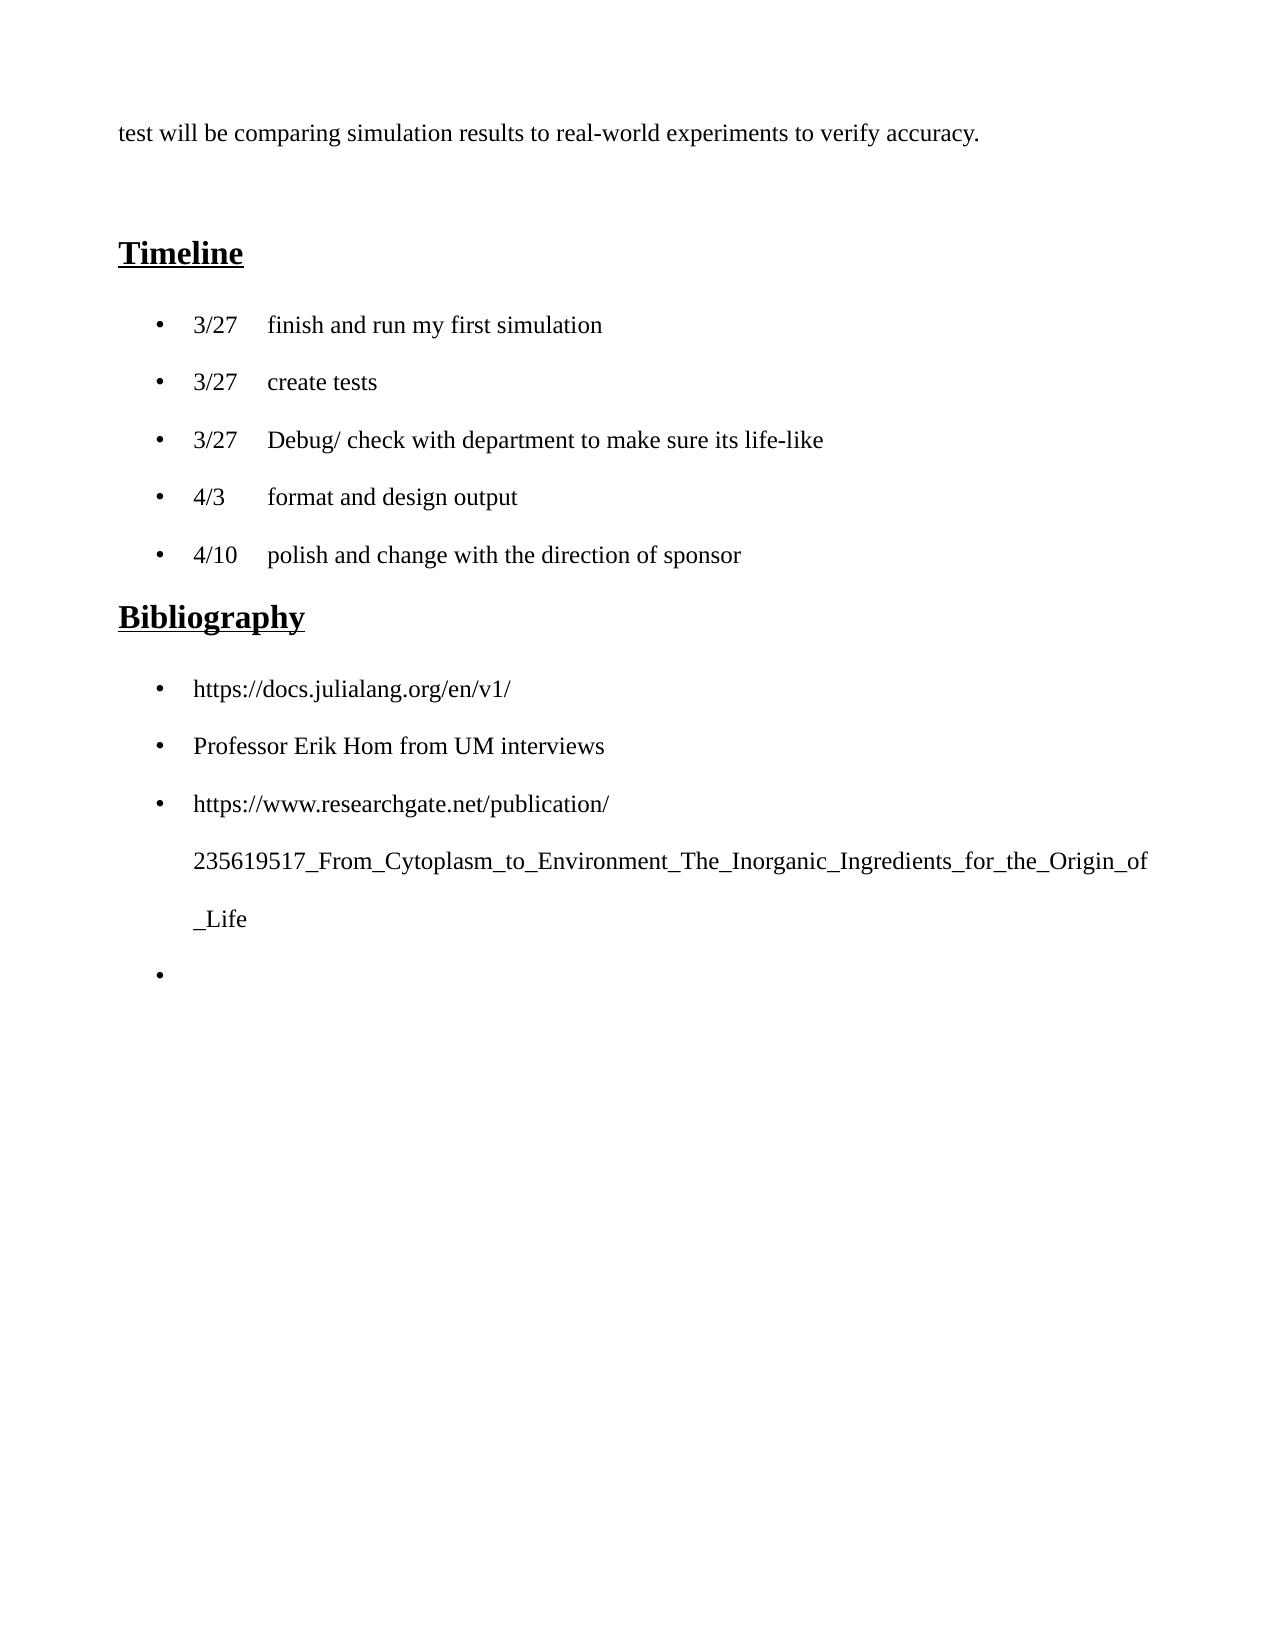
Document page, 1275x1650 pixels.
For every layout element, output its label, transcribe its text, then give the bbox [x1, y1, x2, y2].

list https://www.researchgate.net/publication/235619517_From_Cytoplasm_to_Environment_The_Inorganic_Ingredients_for_the_Origin_of_Life [156, 789, 1157, 933]
list 4/3 format and design output [156, 482, 1157, 511]
list https://docs.julialang.org/en/v1/ [156, 674, 1157, 703]
list Professor Erik Hom from UM interviews [156, 731, 1157, 760]
list 3/27 create tests [156, 367, 1157, 396]
text Bibliography [118, 597, 1157, 636]
list 4/10 polish and change with the direction of sponsor [156, 540, 1157, 568]
list 3/27 Debug/ check with department to make sure its life-like [156, 425, 1157, 453]
text test will be comparing simulation results to real-world experiments to verify accuracy. [118, 118, 1157, 147]
list 3/27 finish and run my first simulation [156, 310, 1157, 338]
text Timeline [118, 233, 1157, 271]
